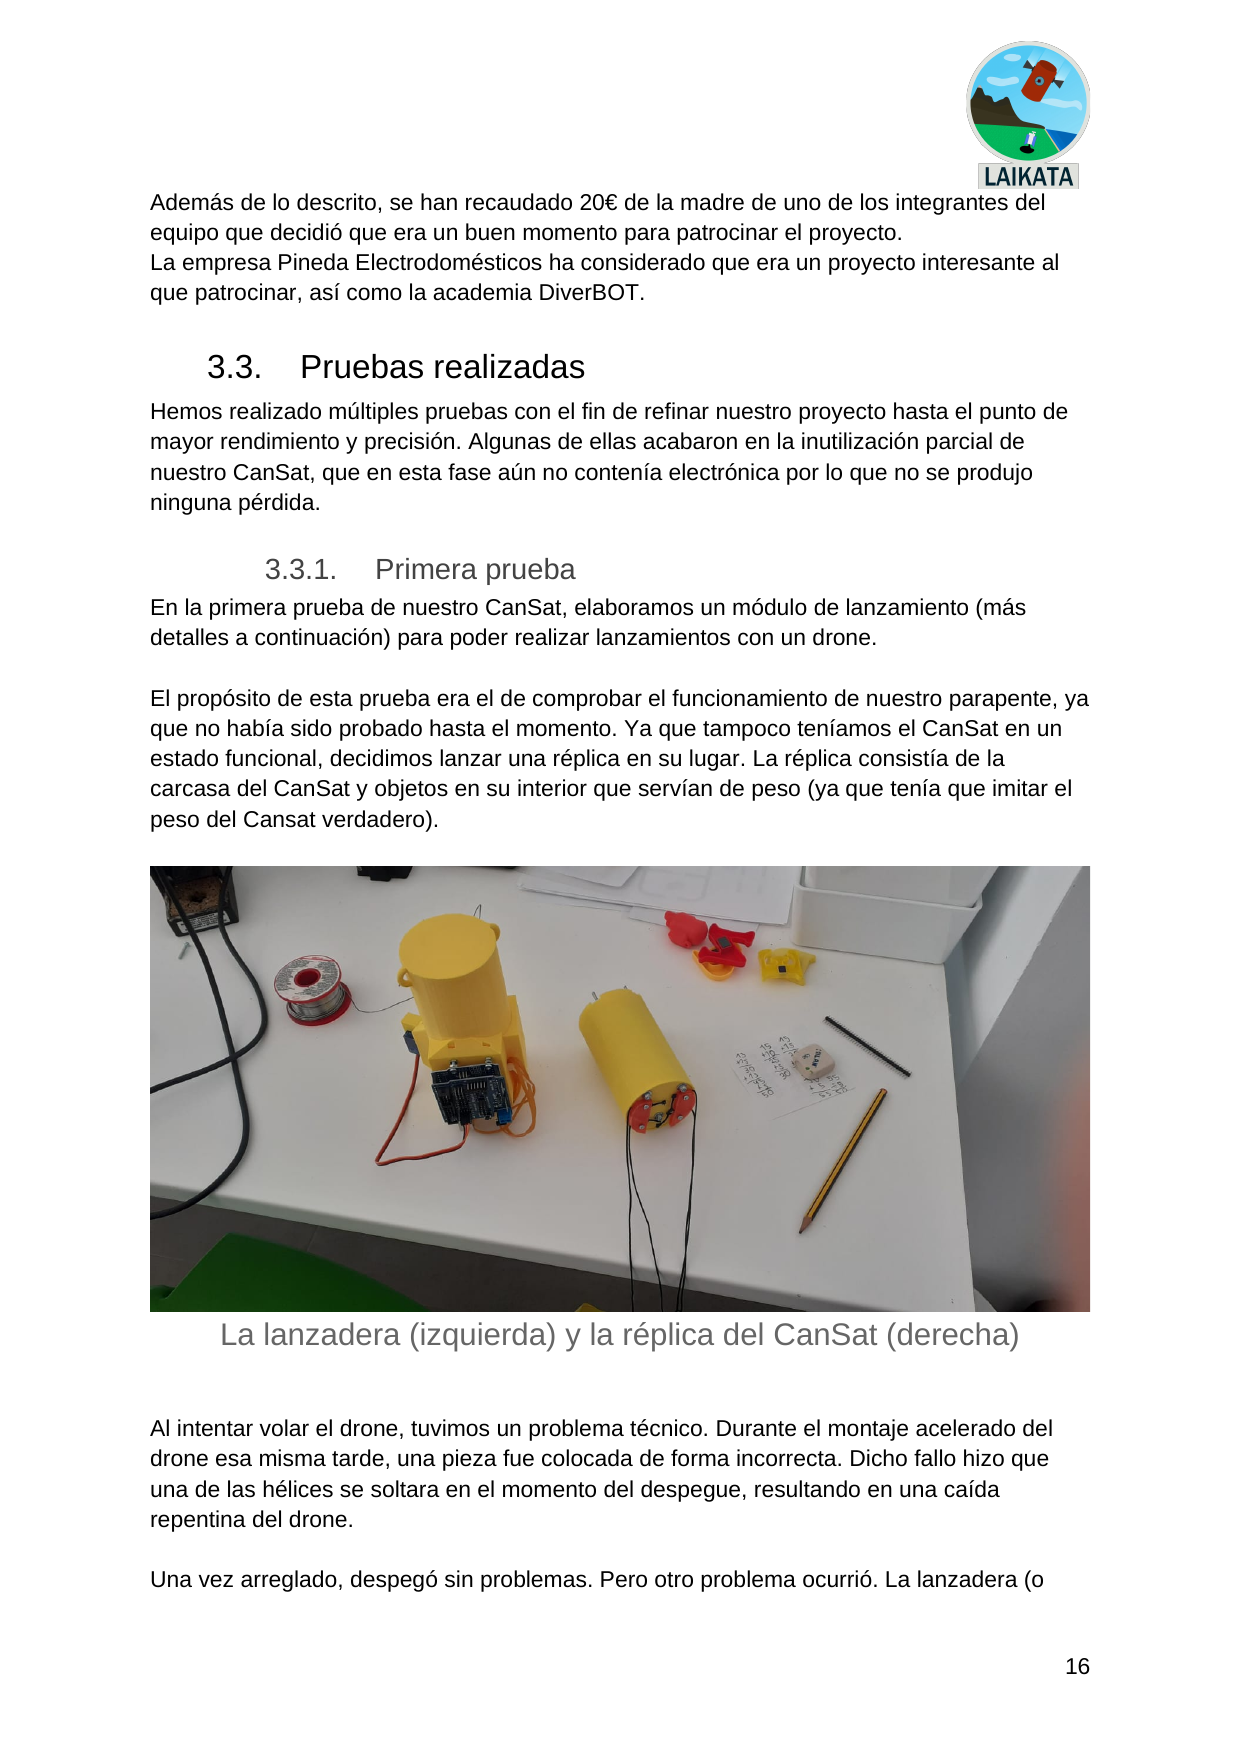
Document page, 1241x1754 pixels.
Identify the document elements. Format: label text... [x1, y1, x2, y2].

text Hemos realizado múltiples pruebas con el fin de refinar nuestro proyecto hasta el punto de mayor rendimiento y precisión. Algunas de ellas acabaron en la inutilización parcial de nuestro CanSat, que en esta fase aún no contenía electrónica por lo que no se produjo ninguna pérdida. [150, 398, 1090, 515]
subtitle La lanzadera (izquierda) y la réplica del CanSat (derecha) [150, 1316, 1090, 1352]
text Además de lo descrito, se han recaudado 20€ de la madre de uno de los integrantes del equipo que decidió que era un buen momento para patrocinar el proyecto. [150, 189, 1090, 245]
text Al intentar volar el drone, tuvimos un problema técnico. Durante el montaje acelerado del drone esa misma tarde, una pieza fue colocada de forma incorrecta. Dicho fallo hizo que una de las hélices se soltara en el momento del despegue, resultando en una caída repentina del drone. [150, 1415, 1090, 1532]
text Una vez arreglado, despegó sin problemas. Pero otro problema ocurrió. La lanzadera (o [150, 1566, 1090, 1592]
picture [966, 41, 1091, 189]
subtitle Primera prueba [337, 552, 1090, 586]
text La empresa Pineda Electrodomésticos ha considerado que era un proyecto interesante al que patrocinar, así como la academia DiverBOT. [150, 249, 1090, 306]
text En la primera prueba de nuestro CanSat, elaboramos un módulo de lanzamiento (más detalles a continuación) para poder realizar lanzamientos con un drone. [150, 594, 1090, 651]
picture [150, 866, 1091, 1312]
text El propósito de esta prueba era el de comprobar el funcionamiento de nuestro parapente, ya que no había sido probado hasta el momento. Ya que tampoco teníamos el CanSat en un estado funcional, decidimos lanzar una réplica en su lugar. La réplica consistía de la carcasa del CanSat y objetos en su interior que servían de peso (ya que tenía que imitar el peso del Cansat verdadero). [150, 685, 1090, 832]
subtitle Pruebas realizadas [262, 347, 1090, 386]
